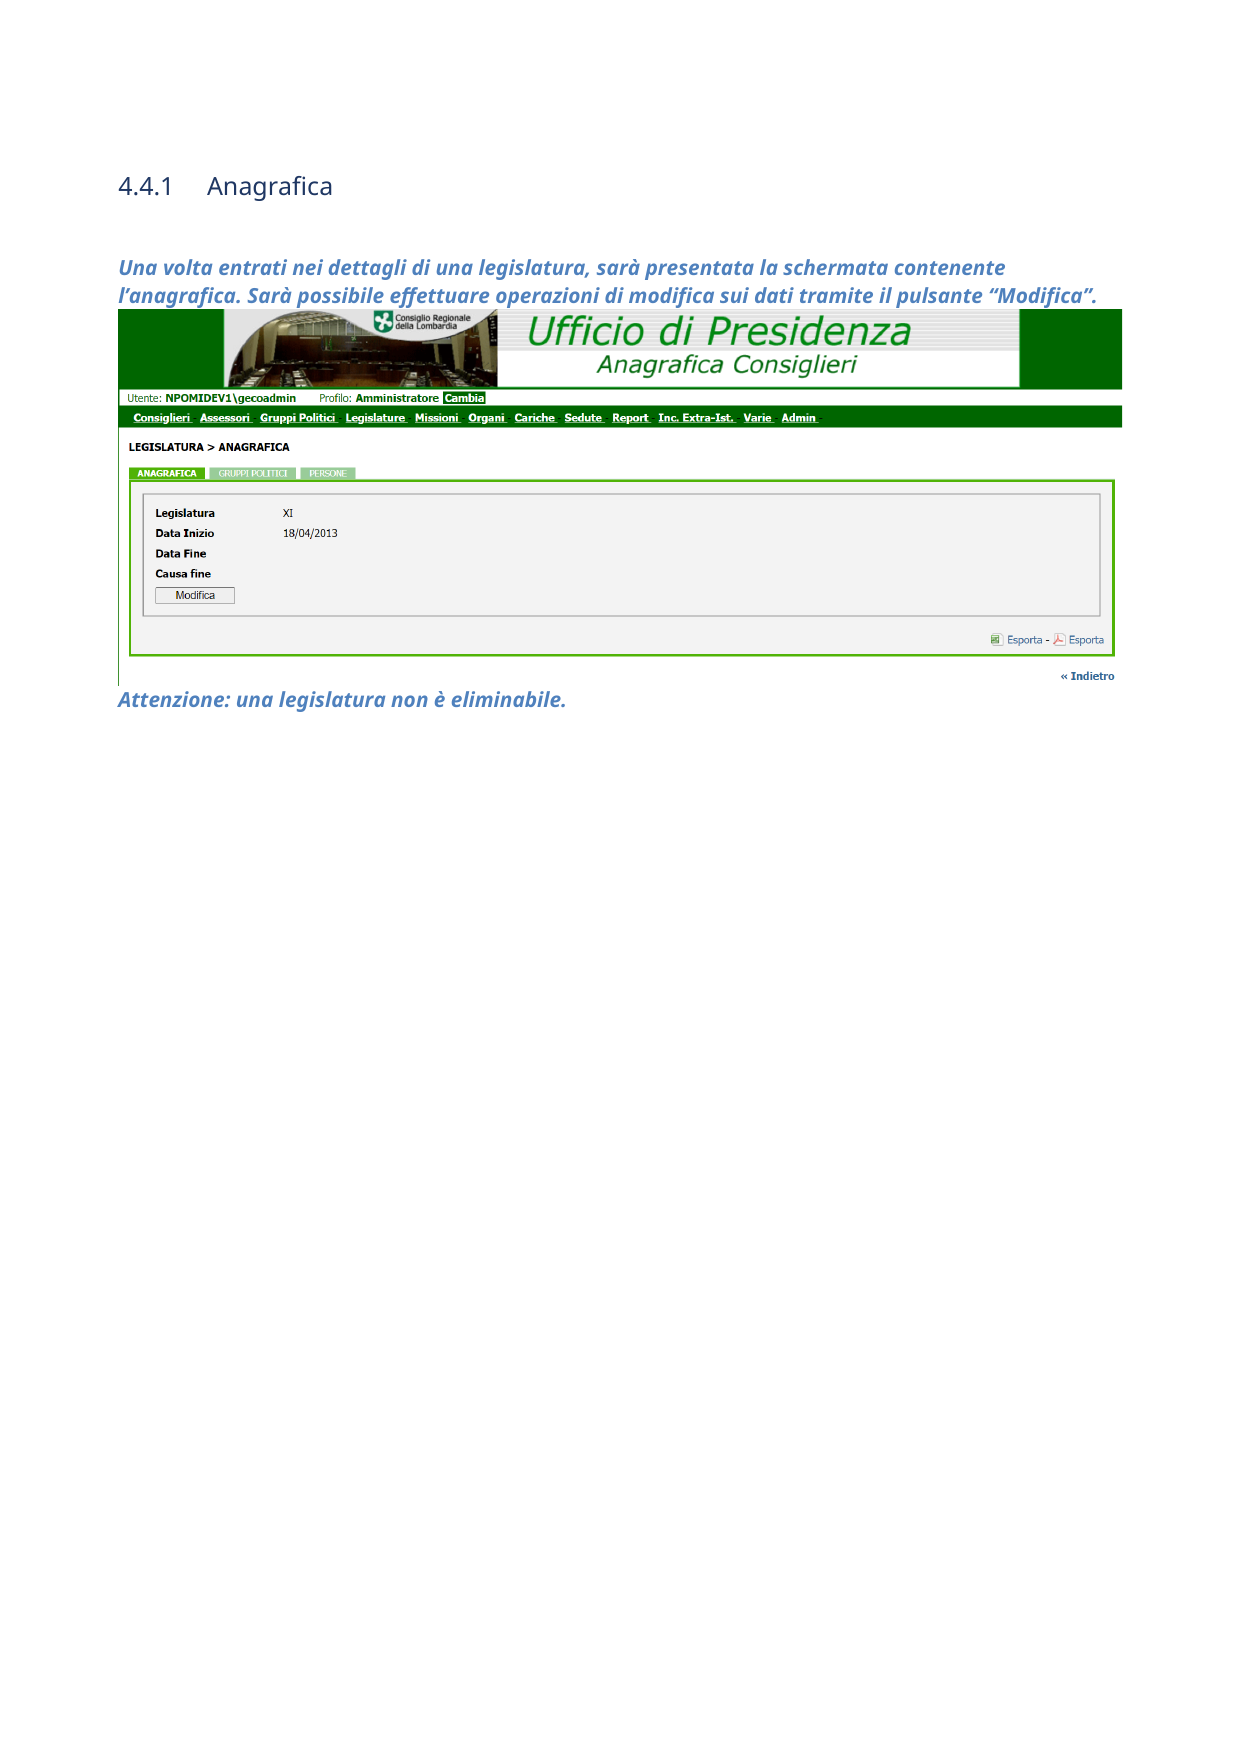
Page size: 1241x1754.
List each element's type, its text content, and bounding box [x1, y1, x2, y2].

text Attenzione: una legislatura non è eliminabile. [118, 686, 1122, 714]
list Anagrafica [118, 168, 1122, 202]
text Una volta entrati nei dettagli di una legislatura, sarà presentata la schermata contenente l’anagrafica. Sarà possibile effettuare operazioni di modifica sui dati tramite il pulsante “Modifica”. [118, 253, 1122, 309]
